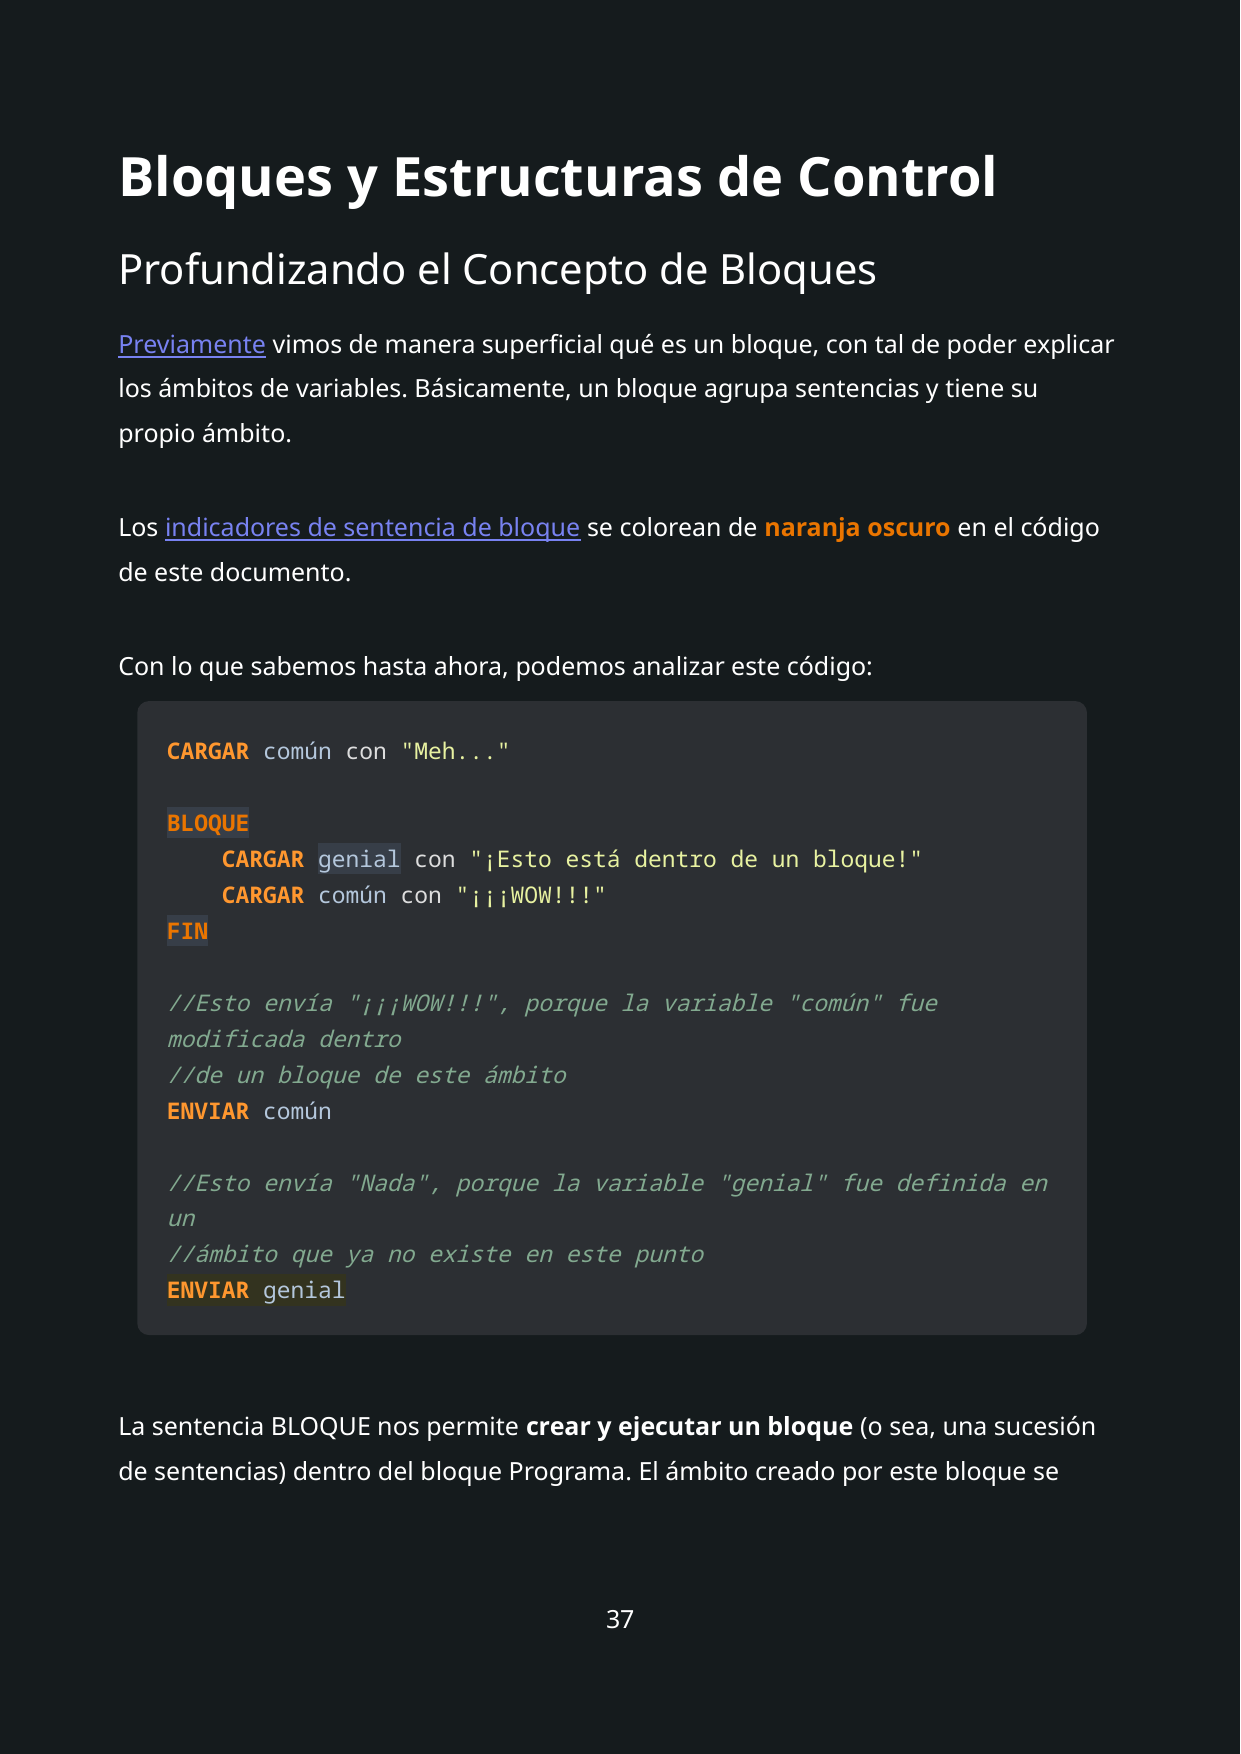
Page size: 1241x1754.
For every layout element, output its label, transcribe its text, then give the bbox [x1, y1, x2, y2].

text Con lo que sabemos hasta ahora, podemos analizar este código: [118, 648, 1122, 683]
subtitle Profundizando el Concepto de Bloques [118, 240, 1122, 297]
text La sentencia BLOQUE nos permite crear y ejecutar un bloque (o sea, una sucesión de sentencias) dentro del bloque Programa. El ámbito creado por este bloque se [118, 1409, 1122, 1487]
text Previamente vimos de manera superficial qué es un bloque, con tal de poder explicar los ámbitos de variables. Básicamente, un bloque agrupa sentencias y tiene su propio ámbito. [118, 327, 1122, 449]
subtitle Bloques y Estructuras de Control [118, 139, 1122, 213]
text Los indicadores de sentencia de bloque se colorean de naranja oscuro en el código de este documento. [118, 510, 1122, 588]
